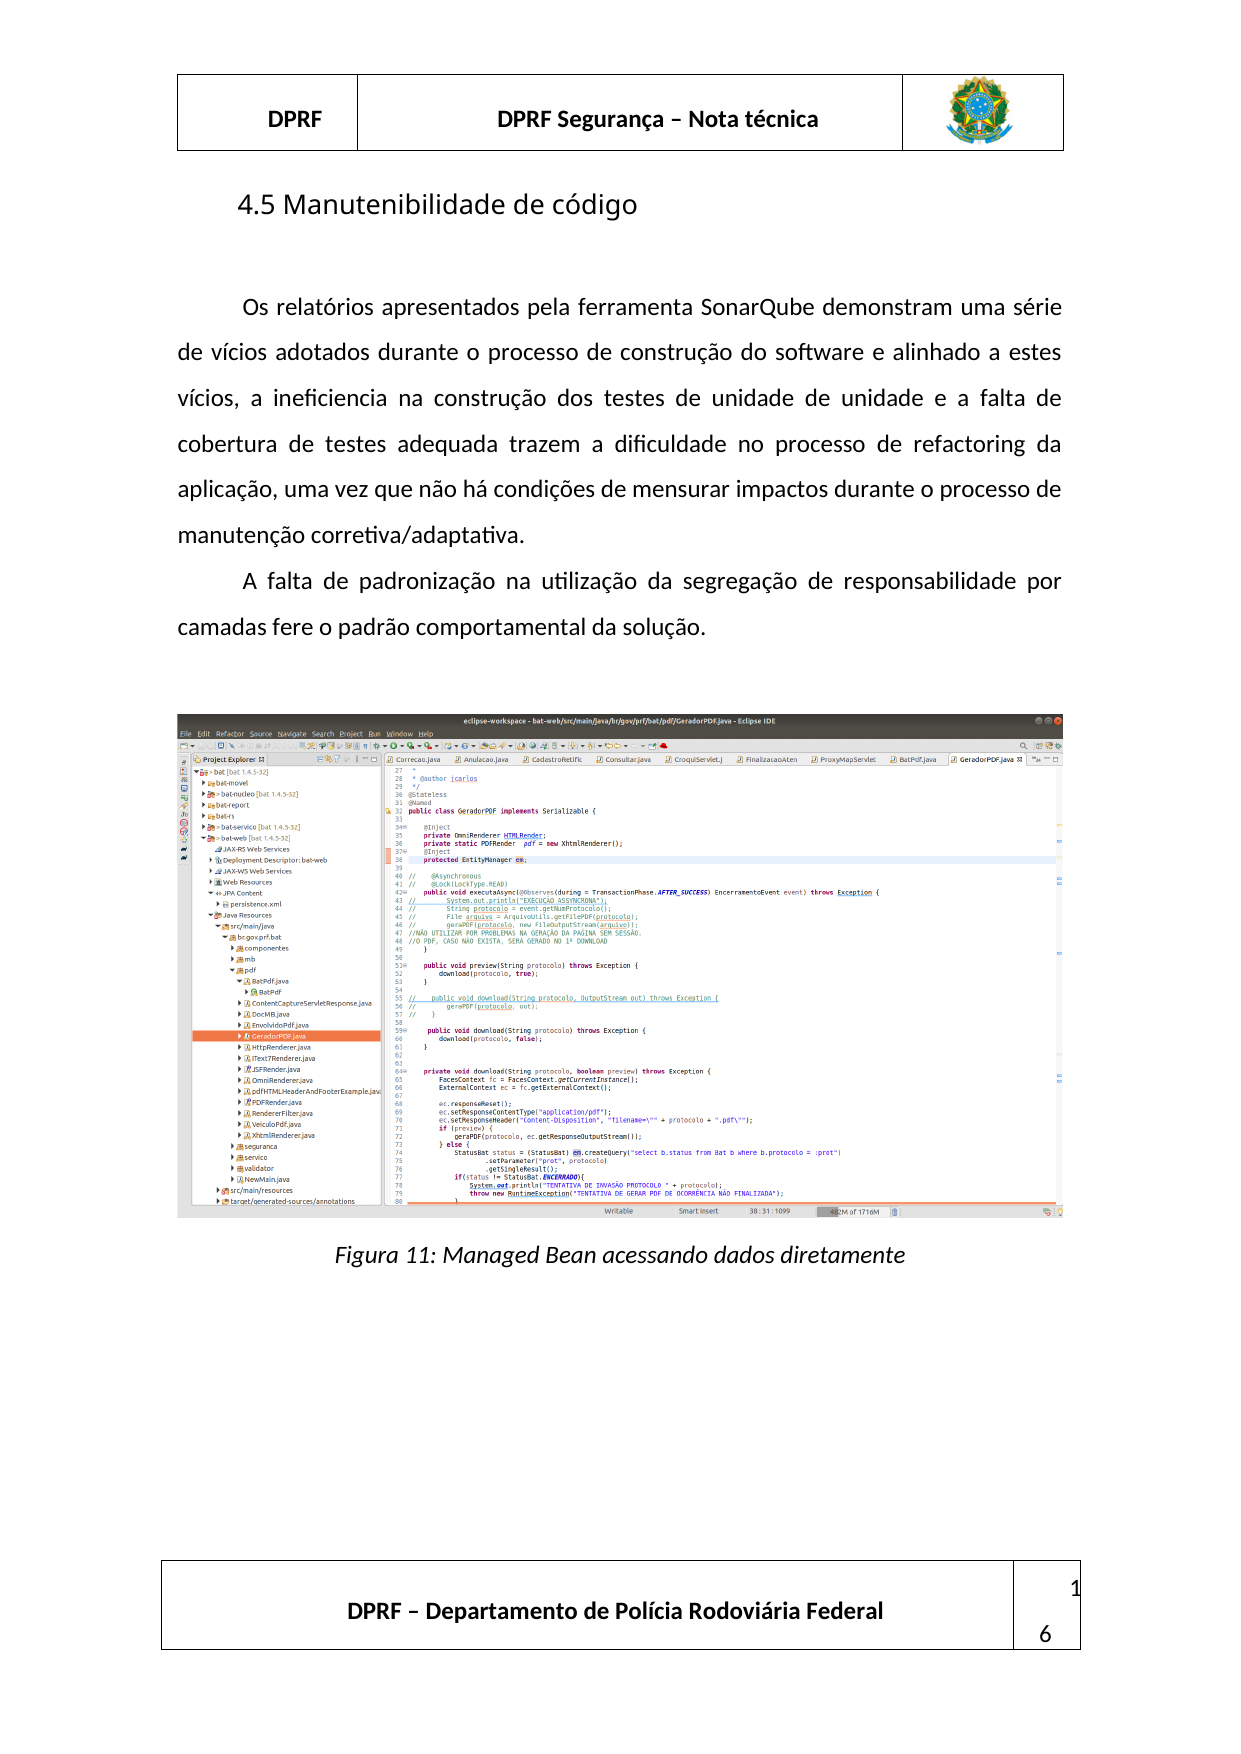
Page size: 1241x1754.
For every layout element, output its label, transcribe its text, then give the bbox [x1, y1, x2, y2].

subtitle 4.5 Manutenibilidade de código [638, 186, 1063, 223]
text Os relatórios apresentados pela ferramenta SonarQube demonstram uma série de vícios adotados durante o processo de construção do software e alinhado a estes vícios, a ineficiencia na construção dos testes de unidade de unidade e a falta de cobertura de testes adequada trazem a dificuldade no processo de refactoring da aplicação, uma vez que não há condições de mensurar impactos durante o processo de manutenção corretiva/adaptativa. [177, 291, 1063, 336]
text Os relatórios apresentados pela ferramenta SonarQube demonstram uma série de vícios adotados durante o processo de construção do software e alinhado a estes vícios, a ineficiencia na construção dos testes de unidade de unidade e a falta de cobertura de testes adequada trazem a dificuldade no processo de refactoring da aplicação, uma vez que não há condições de mensurar impactos durante o processo de manutenção corretiva/adaptativa. [177, 458, 1063, 474]
subtitle 4.5 Manutenibilidade de código [177, 186, 237, 223]
text Figura 11: Managed Bean acessando dados diretamente [177, 1218, 1063, 1270]
picture [944, 75, 1020, 149]
picture [177, 714, 1063, 1218]
text Os relatórios apresentados pela ferramenta SonarQube demonstram uma série de vícios adotados durante o processo de construção do software e alinhado a estes vícios, a ineficiencia na construção dos testes de unidade de unidade e a falta de cobertura de testes adequada trazem a dificuldade no processo de refactoring da aplicação, uma vez que não há condições de mensurar impactos durante o processo de manutenção corretiva/adaptativa. [177, 367, 1063, 382]
text A falta de padronização na utilização da segregação de responsabilidade por camadas fere o padrão comportamental da solução. [177, 565, 1063, 641]
text Os relatórios apresentados pela ferramenta SonarQube demonstram uma série de vícios adotados durante o processo de construção do software e alinhado a estes vícios, a ineficiencia na construção dos testes de unidade de unidade e a falta de cobertura de testes adequada trazem a dificuldade no processo de refactoring da aplicação, uma vez que não há condições de mensurar impactos durante o processo de manutenção corretiva/adaptativa. [177, 413, 1063, 428]
text Os relatórios apresentados pela ferramenta SonarQube demonstram uma série de vícios adotados durante o processo de construção do software e alinhado a estes vícios, a ineficiencia na construção dos testes de unidade de unidade e a falta de cobertura de testes adequada trazem a dificuldade no processo de refactoring da aplicação, uma vez que não há condições de mensurar impactos durante o processo de manutenção corretiva/adaptativa. [177, 504, 1063, 550]
